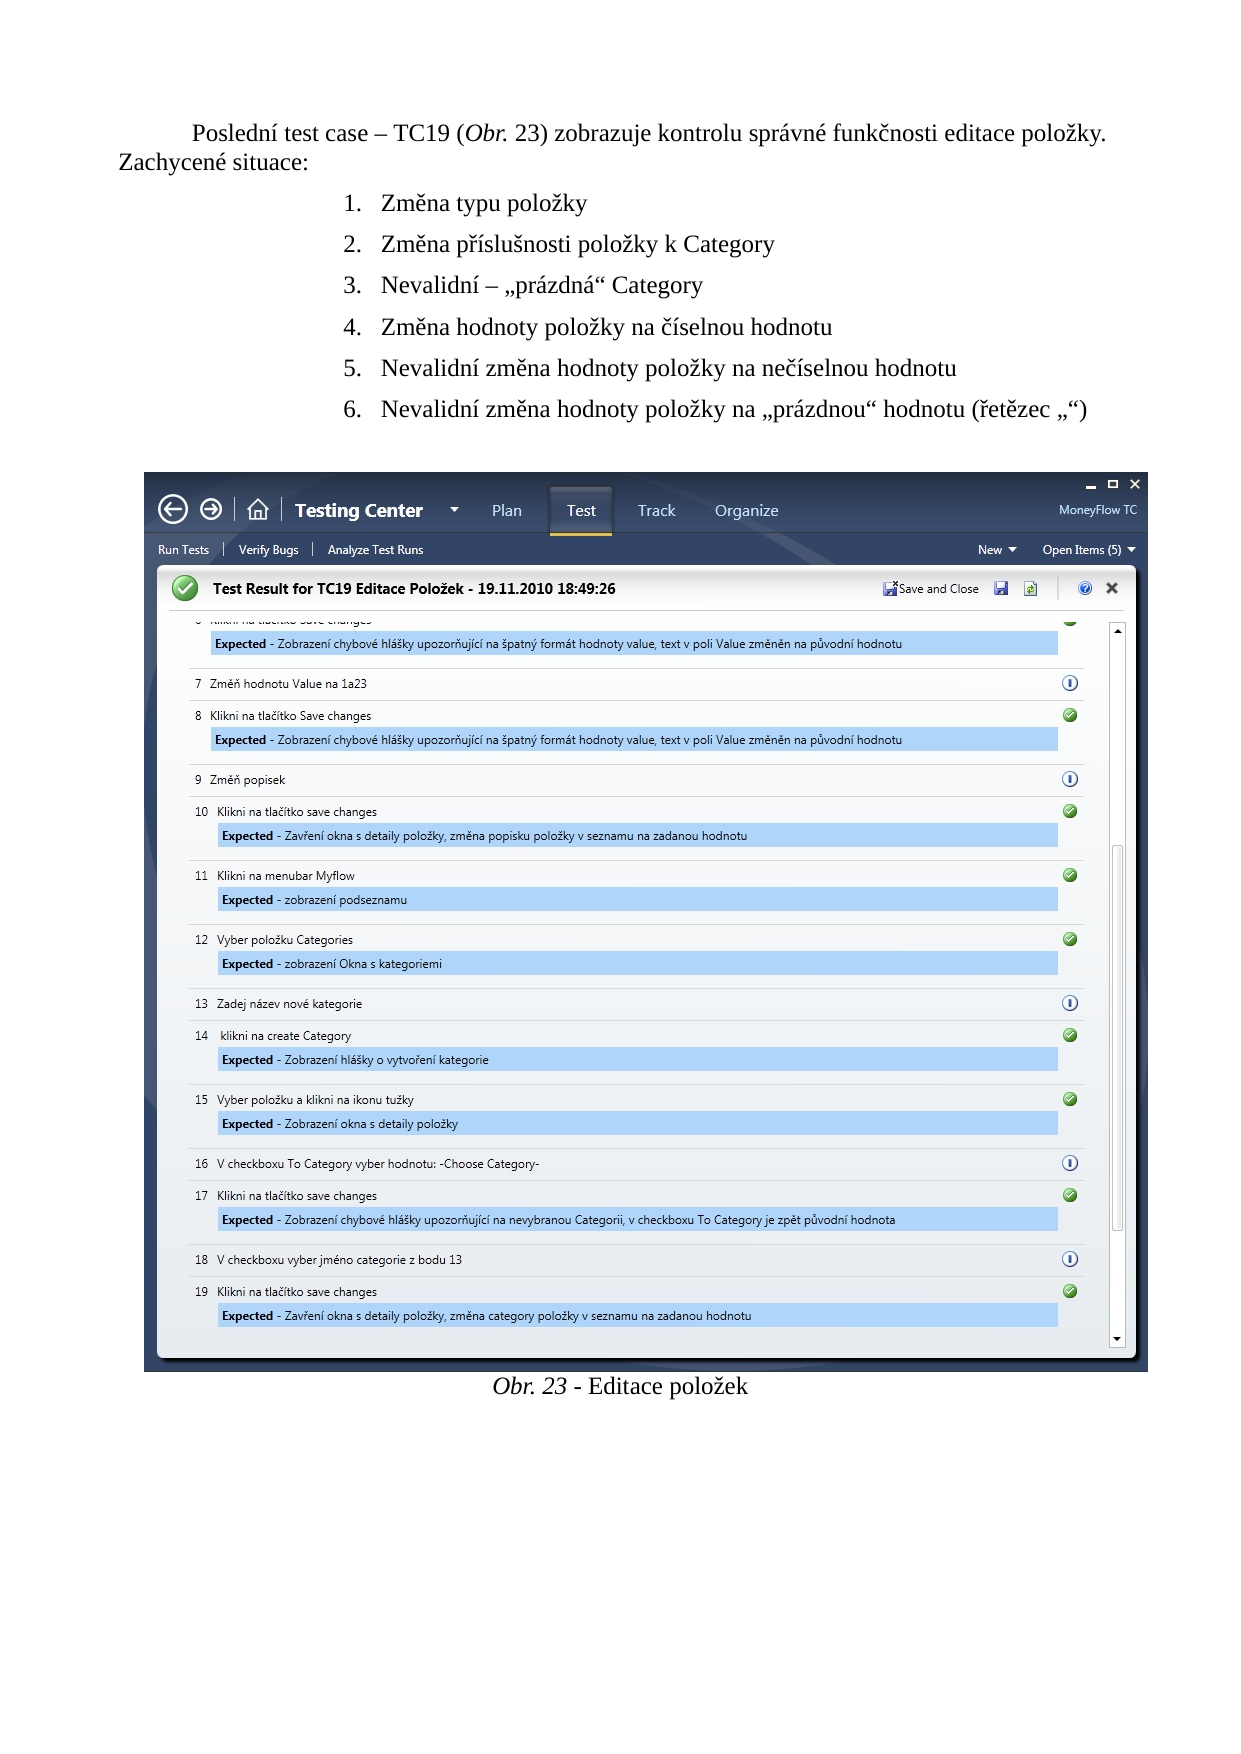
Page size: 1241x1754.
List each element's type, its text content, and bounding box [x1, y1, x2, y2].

list Změna typu položky [343, 188, 1122, 217]
list Nevalidní změna hodnoty položky na „prázdnou“ hodnotu (řetězec „“) [343, 394, 1122, 423]
text Obr. 23 - Editace položek [118, 477, 1122, 1400]
list Změna příslušnosti položky k Category [343, 229, 1122, 258]
picture [144, 472, 1148, 1372]
list Nevalidní – „prázdná“ Category [343, 271, 1122, 299]
list Nevalidní změna hodnoty položky na nečíselnou hodnotu [343, 353, 1122, 382]
list Změna hodnoty položky na číselnou hodnotu [343, 312, 1122, 341]
text Poslední test case – TC19 (Obr. 23) zobrazuje kontrolu správné funkčnosti editace položky. Zachycené situace: [118, 118, 1122, 176]
